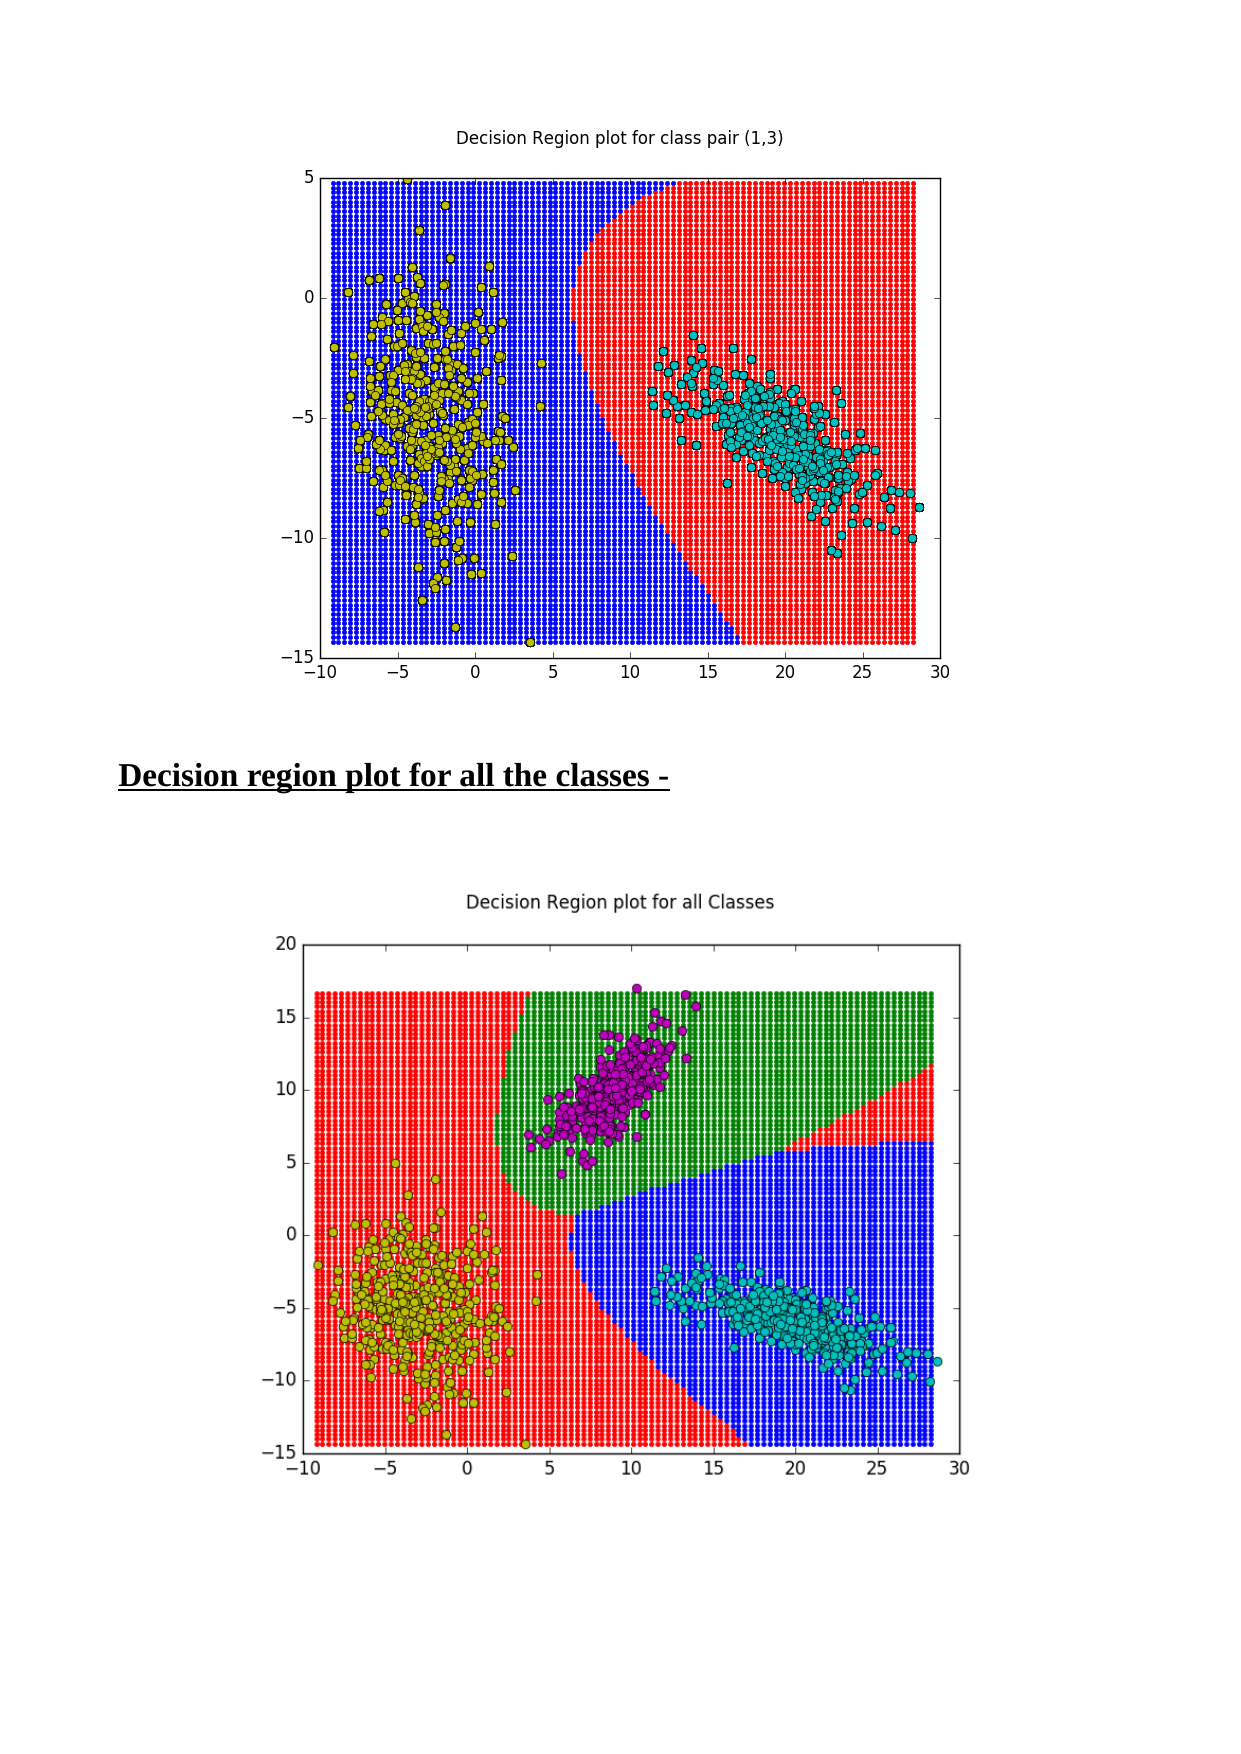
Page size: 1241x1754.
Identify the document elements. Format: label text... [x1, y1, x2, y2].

text Decision region plot for all the classes - [118, 756, 1122, 794]
picture [220, 118, 1020, 718]
picture [197, 881, 1044, 1517]
